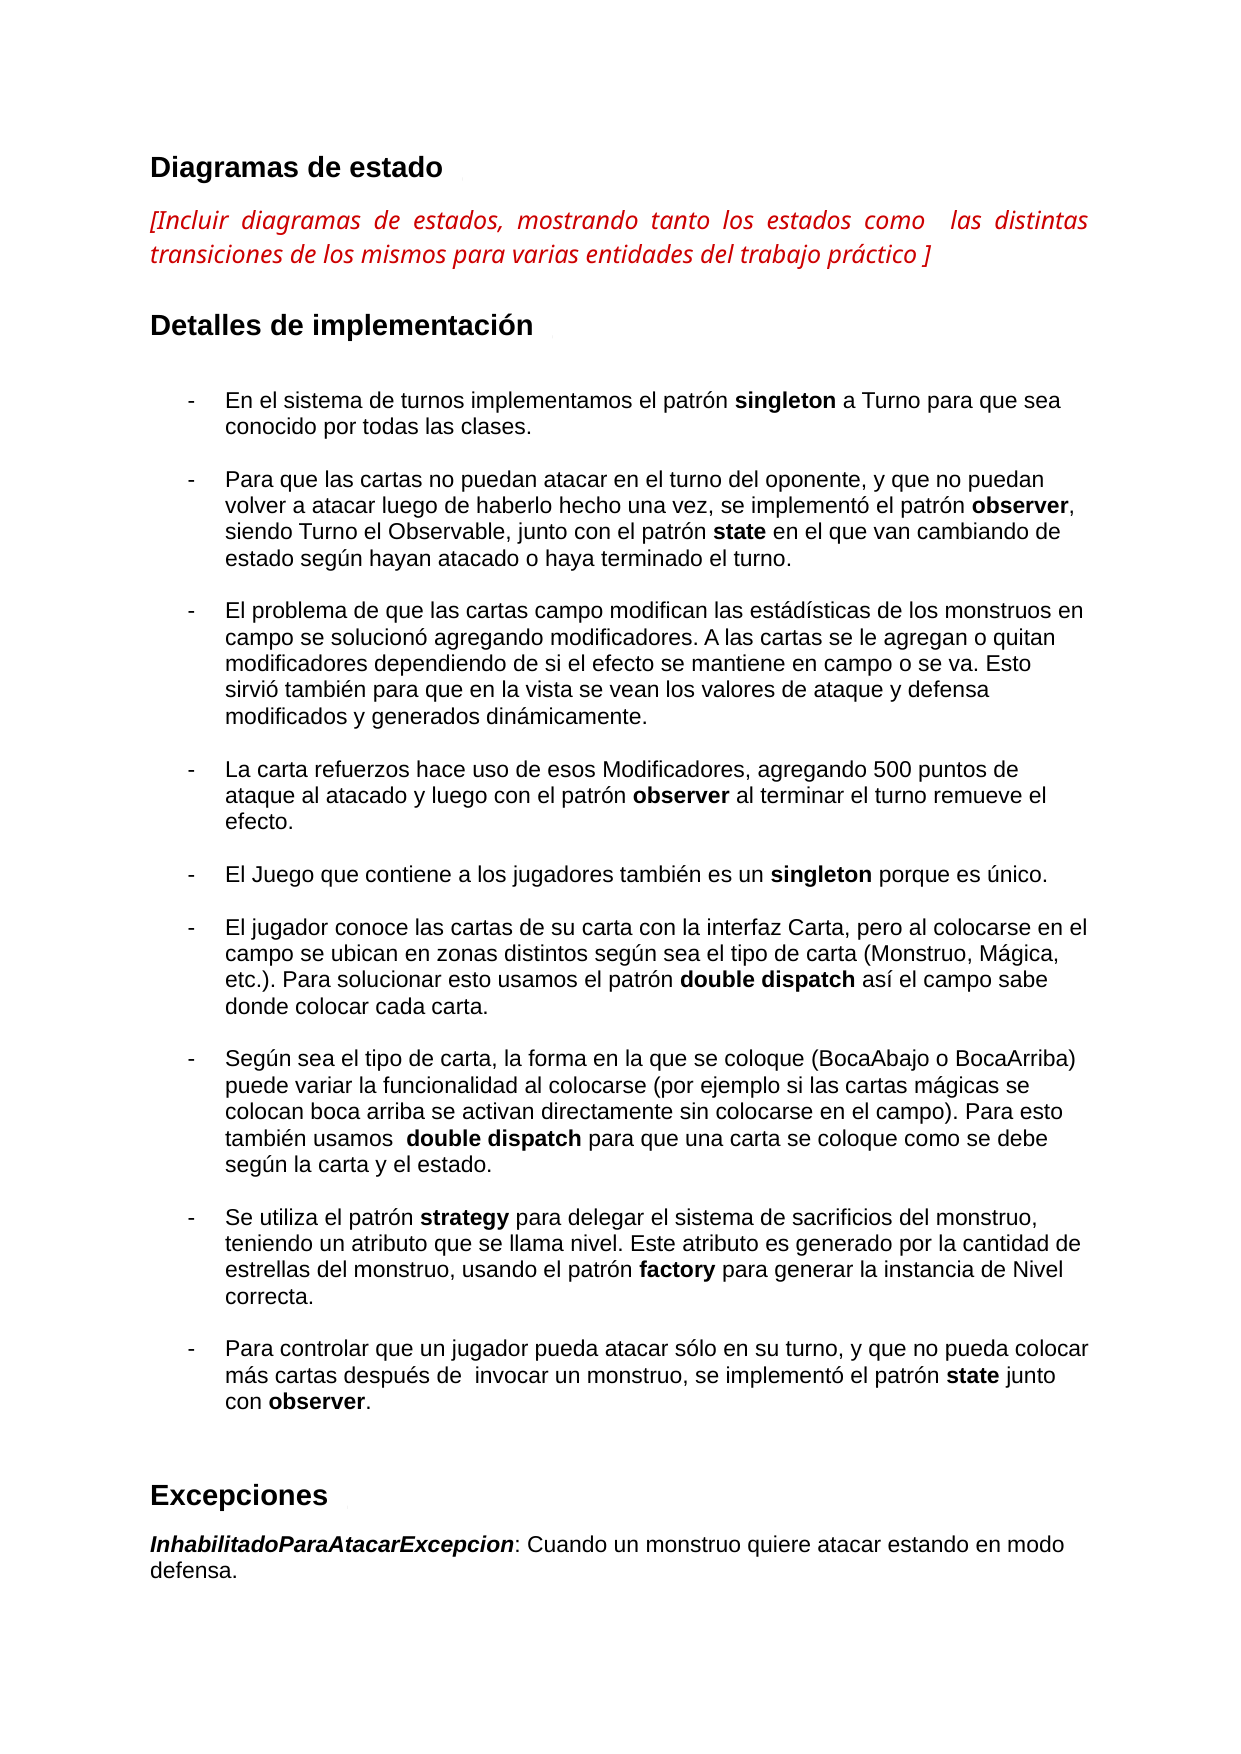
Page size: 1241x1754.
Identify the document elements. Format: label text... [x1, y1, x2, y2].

subtitle Excepciones [150, 1478, 1090, 1517]
list El Juego que contiene a los jugadores también es un singleton porque es único. [187, 861, 1090, 887]
text InhabilitadoParaAtacarExcepcion: Cuando un monstruo quiere atacar estando en modo defensa. [150, 1531, 1090, 1583]
list Se utiliza el patrón strategy para delegar el sistema de sacrificios del monstruo, teniendo un atributo que se llama nivel. Este atributo es generado por la cantidad de estrellas del monstruo, usando el patrón factory para generar la instancia de Nivel correcta. [187, 1203, 1090, 1309]
list Para controlar que un jugador pueda atacar sólo en su turno, y que no pueda colocar más cartas después de invocar un monstruo, se implementó el patrón state junto con observer. [187, 1335, 1090, 1414]
list La carta refuerzos hace uso de esos Modificadores, agregando 500 puntos de ataque al atacado y luego con el patrón observer al terminar el turno remueve el efecto. [187, 756, 1090, 834]
list Para que las cartas no puedan atacar en el turno del oponente, y que no puedan volver a atacar luego de haberlo hecho una vez, se implementó el patrón observer, siendo Turno el Observable, junto con el patrón state en el que van cambiando de estado según hayan atacado o haya terminado el turno. [187, 466, 1090, 571]
subtitle Detalles de implementación [150, 308, 1090, 347]
list Según sea el tipo de carta, la forma en la que se coloque (BocaAbajo o BocaArriba) puede variar la funcionalidad al colocarse (por ejemplo si las cartas mágicas se colocan boca arriba se activan directamente sin colocarse en el campo). Para esto también usamos double dispatch para que una carta se coloque como se debe según la carta y el estado. [187, 1045, 1090, 1177]
subtitle Diagramas de estado [150, 150, 1090, 189]
list En el sistema de turnos implementamos el patrón singleton a Turno para que sea conocido por todas las clases. [187, 387, 1090, 439]
text [Incluir diagramas de estados, mostrando tanto los estados como las distintas transiciones de los mismos para varias entidades del trabajo práctico ] [150, 202, 1090, 270]
list El problema de que las cartas campo modifican las estádísticas de los monstruos en campo se solucionó agregando modificadores. A las cartas se le agregan o quitan modificadores dependiendo de si el efecto se mantiene en campo o se va. Esto sirvió también para que en la vista se vean los valores de ataque y defensa modificados y generados dinámicamente. [187, 597, 1090, 729]
list El jugador conoce las cartas de su carta con la interfaz Carta, pero al colocarse en el campo se ubican en zonas distintos según sea el tipo de carta (Monstruo, Mágica, etc.). Para solucionar esto usamos el patrón double dispatch así el campo sabe donde colocar cada carta. [187, 914, 1090, 1019]
